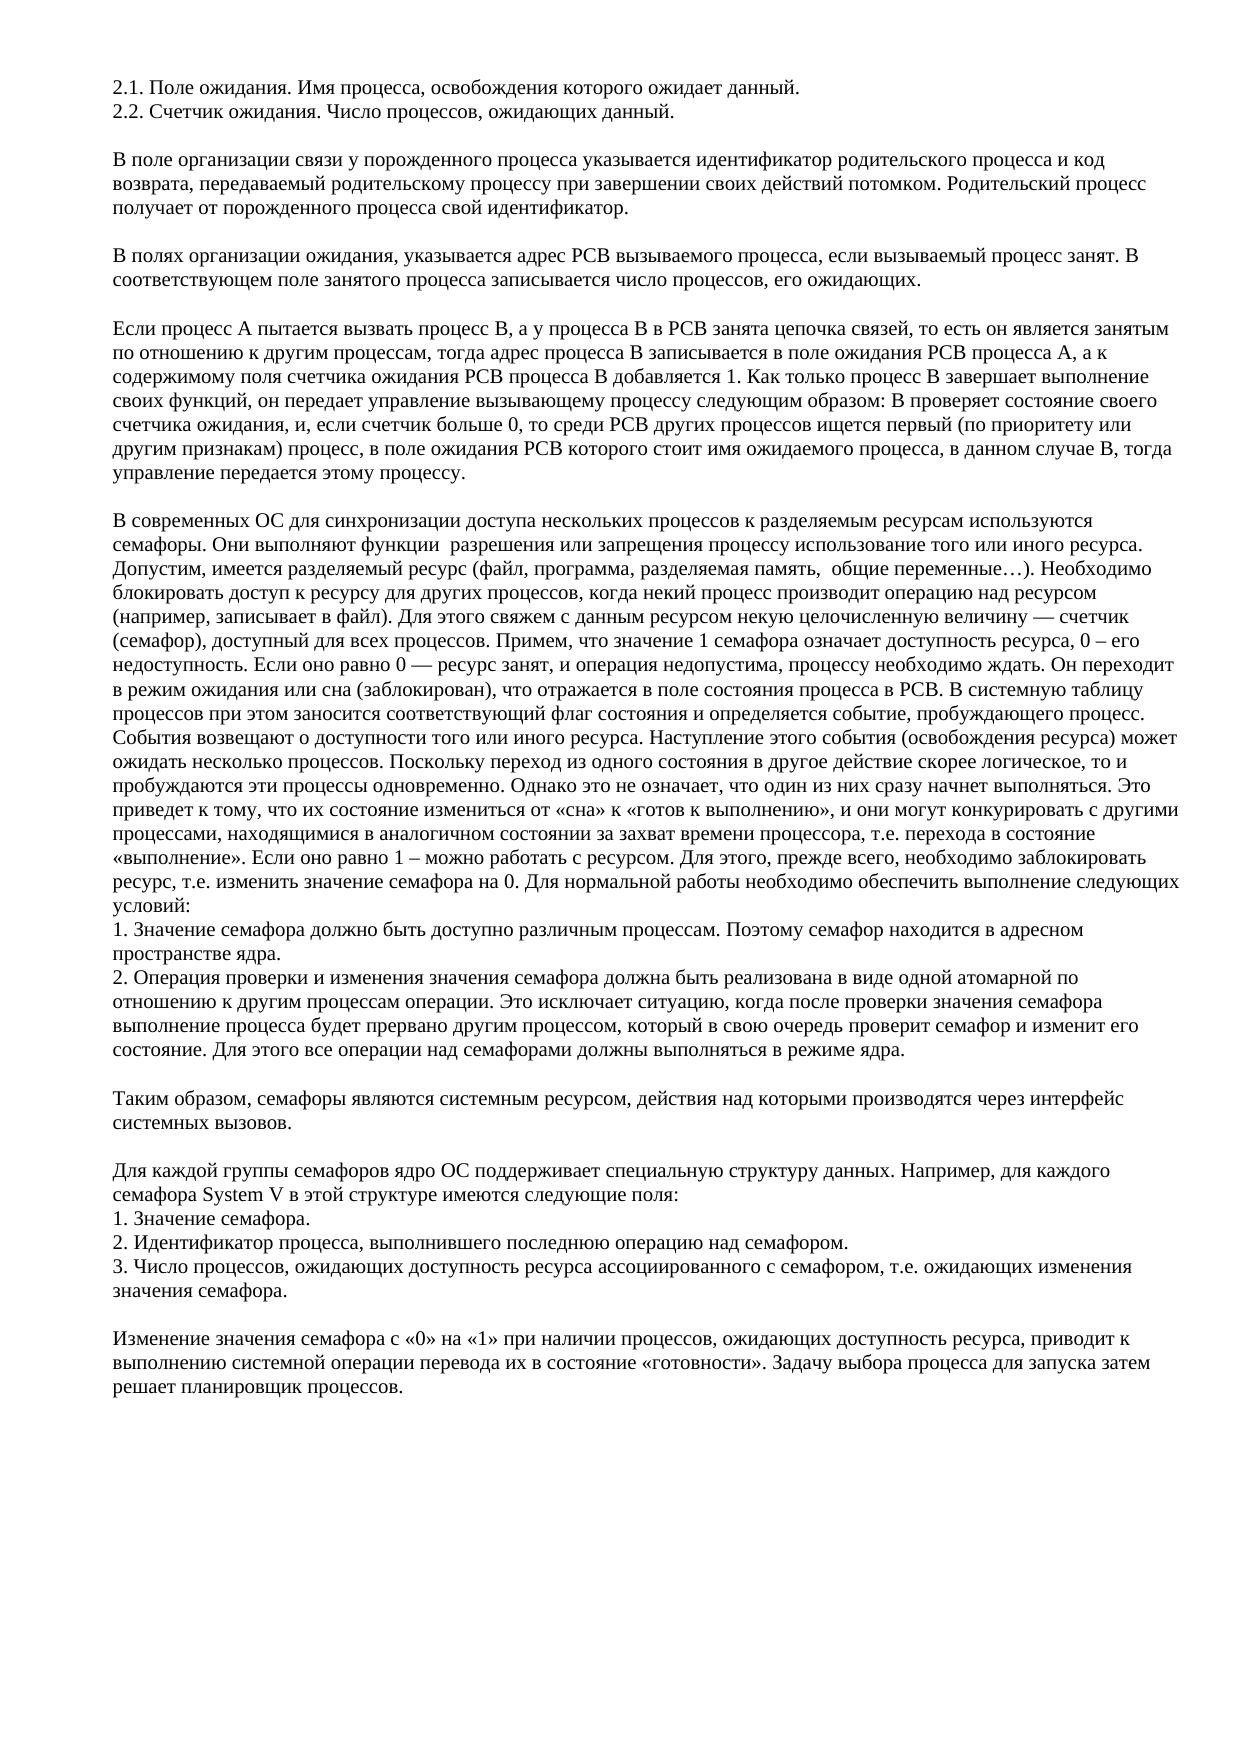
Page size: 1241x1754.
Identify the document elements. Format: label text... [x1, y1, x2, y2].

text 2. Операция проверки и изменения значения семафора должна быть реализована в виде одной атомарной по отношению к другим процессам операции. Это исключает ситуацию, когда после проверки значения семафора выполнение процесса будет прервано другим процессом, который в свою очередь проверит семафор и изменит его состояние. Для этого все операции над семафорами должны выполняться в режиме ядра. [112, 965, 1181, 1061]
text В поле организации связи у порожденного процесса указывается идентификатор родительского процесса и код возврата, передаваемый родительскому процессу при завершении своих действий потомком. Родительский процесс получает от порожденного процесса свой идентификатор. [112, 147, 1181, 219]
text Таким образом, семафоры являются системным ресурсом, действия над которыми производятся через интерфейс системных вызовов. [112, 1086, 1181, 1134]
text 3. Число процессов, ожидающих доступность ресурса ассоциированного с семафором, т.е. ожидающих изменения значения семафора. [112, 1254, 1181, 1302]
text Изменение значения семафора с «0» на «1» при наличии процессов, ожидающих доступность ресурса, приводит к выполнению системной операции перевода их в состояние «готовности». Задачу выбора процесса для запуска затем решает планировщик процессов. [112, 1326, 1181, 1398]
text 2.1. Поле ожидания. Имя процесса, освобождения которого ожидает данный. [112, 75, 1181, 99]
text 1. Значение семафора должно быть доступно различным процессам. Поэтому семафор находится в адресном пространстве ядра. [112, 917, 1181, 965]
text 1. Значение семафора. [112, 1206, 1181, 1230]
text Для каждой группы семафоров ядро ОС поддерживает специальную структуру данных. Например, для каждого семафора System V в этой структуре имеются следующие поля: [112, 1158, 1181, 1206]
text 2. Идентификатор процесса, выполнившего последнюю операцию над семафором. [112, 1230, 1181, 1254]
text В полях организации ожидания, указывается адрес РСВ вызываемого процесса, если вызываемый процесс занят. В соответствующем поле занятого процесса записывается число процессов, его ожидающих. [112, 243, 1181, 291]
text В современных ОС для синхронизации доступа нескольких процессов к разделяемым ресурсам используются семафоры. Они выполняют функции разрешения или запрещения процессу использование того или иного ресурса. Допустим, имеется разделяемый ресурс (файл, программа, разделяемая память, общие переменные…). Необходимо блокировать доступ к ресурсу для других процессов, когда некий процесс производит операцию над ресурсом (например, записывает в файл). Для этого свяжем с данным ресурсом некую целочисленную величину — счетчик (семафор), доступный для всех процессов. Примем, что значение 1 семафора означает доступность ресурса, 0 – его недоступность. Если оно равно 0 — ресурс занят, и операция недопустима, процессу необходимо ждать. Он переходит в режим ожидания или сна (заблокирован), что отражается в поле состояния процесса в РСВ. В системную таблицу процессов при этом заносится соответствующий флаг состояния и определяется событие, пробуждающего процесс. События возвещают о доступности того или иного ресурса. Наступление этого события (освобождения ресурса) может ожидать несколько процессов. Поскольку переход из одного состояния в другое действие скорее логическое, то и пробуждаются эти процессы одновременно. Однако это не означает, что один из них сразу начнет выполняться. Это приведет к тому, что их состояние измениться от «сна» к «готов к выполнению», и они могут конкурировать с другими процессами, находящимися в аналогичном состоянии за захват времени процессора, т.е. перехода в состояние «выполнение». Если оно равно 1 – можно работать с ресурсом. Для этого, прежде всего, необходимо заблокировать ресурс, т.е. изменить значение семафора на 0. Для нормальной работы необходимо обеспечить выполнение следующих условий: [112, 508, 1181, 917]
text Если процесс А пытается вызвать процесс В, а у процесса В в РСВ занята цепочка связей, то есть он является занятым по отношению к другим процессам, тогда адрес процесса В записывается в поле ожидания РСВ процесса А, а к содержимому поля счетчика ожидания РСВ процесса В добавляется 1. Как только процесс В завершает выполнение своих функций, он передает управление вызывающему процессу следующим образом: В проверяет состояние своего счетчика ожидания, и, если счетчик больше 0, то среди РСВ других процессов ищется первый (по приоритету или другим признакам) процесс, в поле ожидания РСВ которого стоит имя ожидаемого процесса, в данном случае В, тогда управление передается этому процессу. [112, 316, 1181, 484]
text 2.2. Счетчик ожидания. Число процессов, ожидающих данный. [112, 99, 1181, 123]
